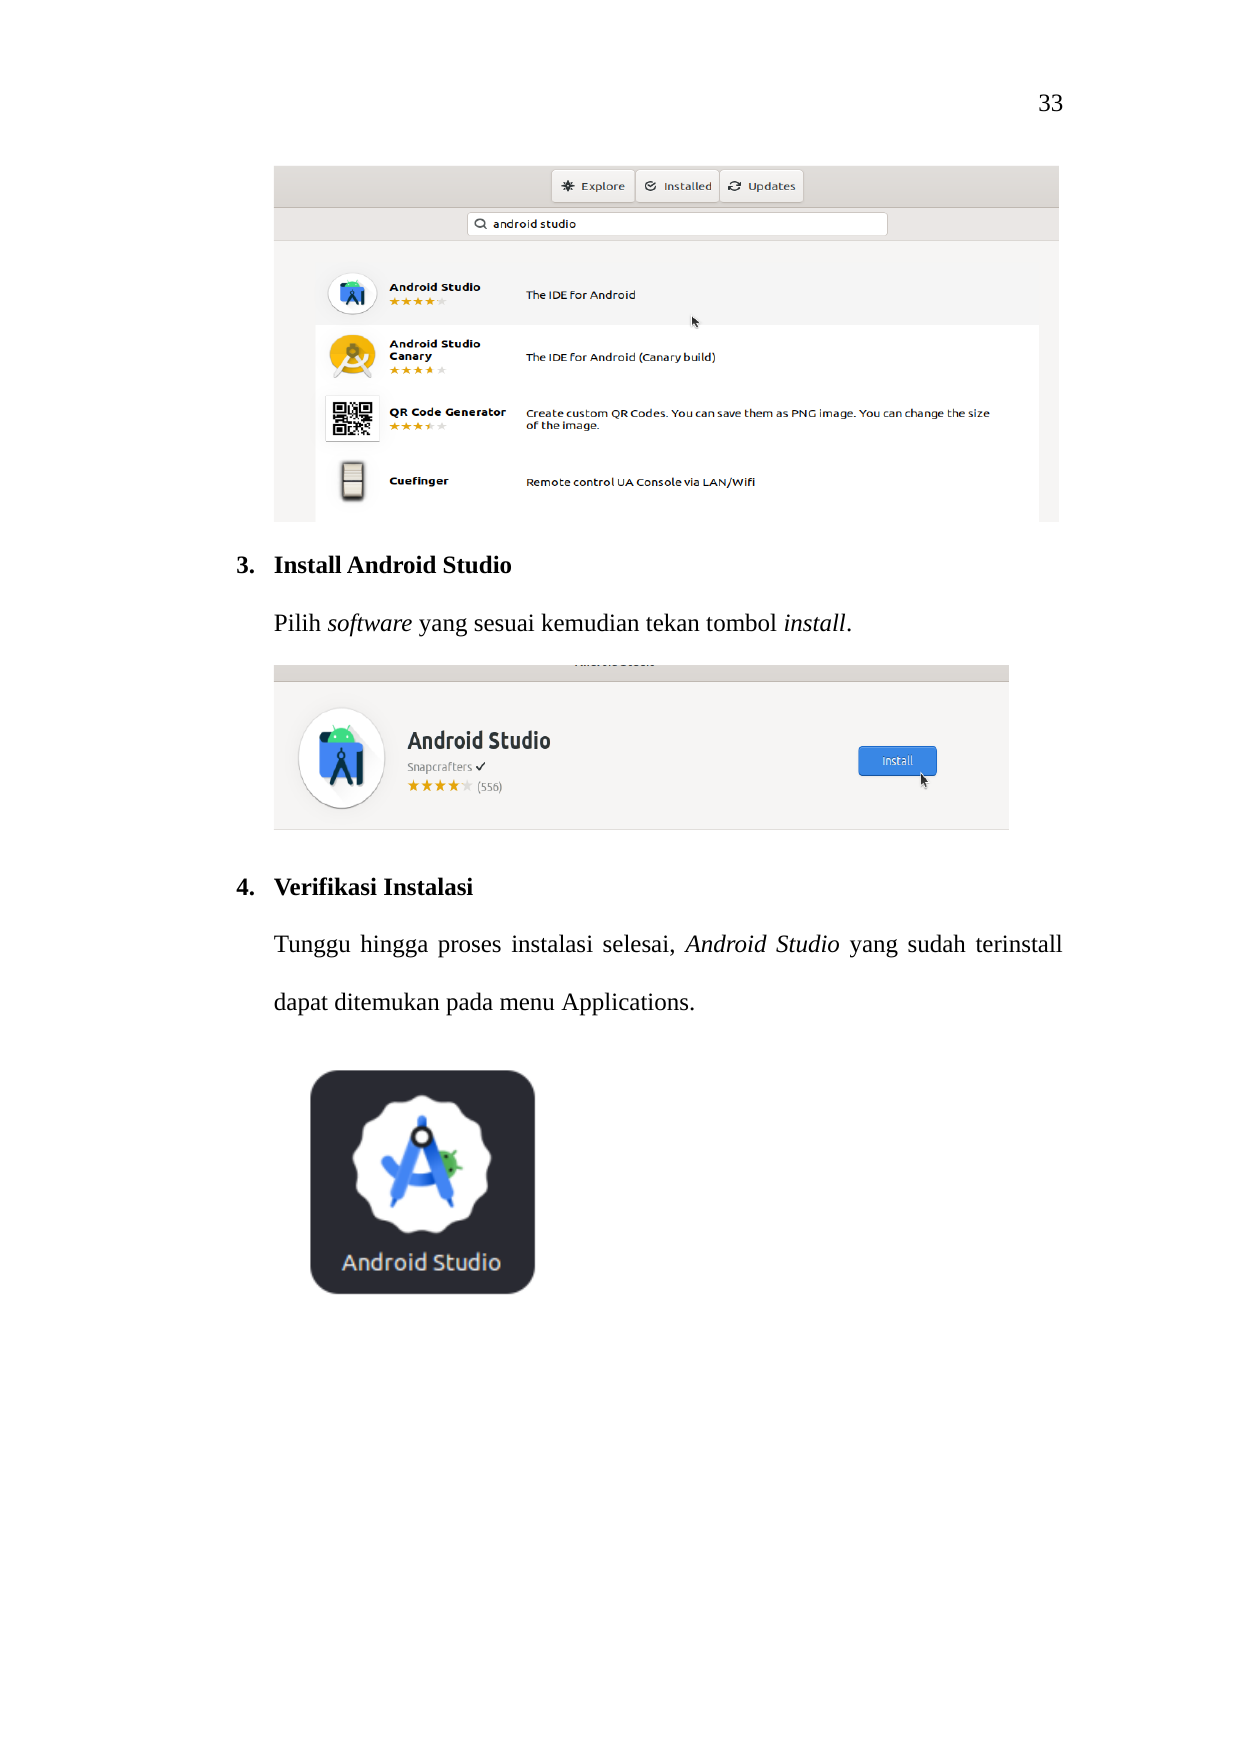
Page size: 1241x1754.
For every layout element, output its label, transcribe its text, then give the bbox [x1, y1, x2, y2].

list Pilih software yang sesuai kemudian tekan tombol install. [236, 608, 1063, 637]
list Verifikasi Instalasi [236, 872, 1063, 900]
list Install Android Studio [236, 551, 1063, 579]
picture [273, 665, 1009, 680]
list Tunggu hingga proses instalasi selesai, Android Studio yang sudah terinstall dapat ditemukan pada menu Applications. [236, 929, 1063, 1015]
picture [273, 1044, 576, 1313]
